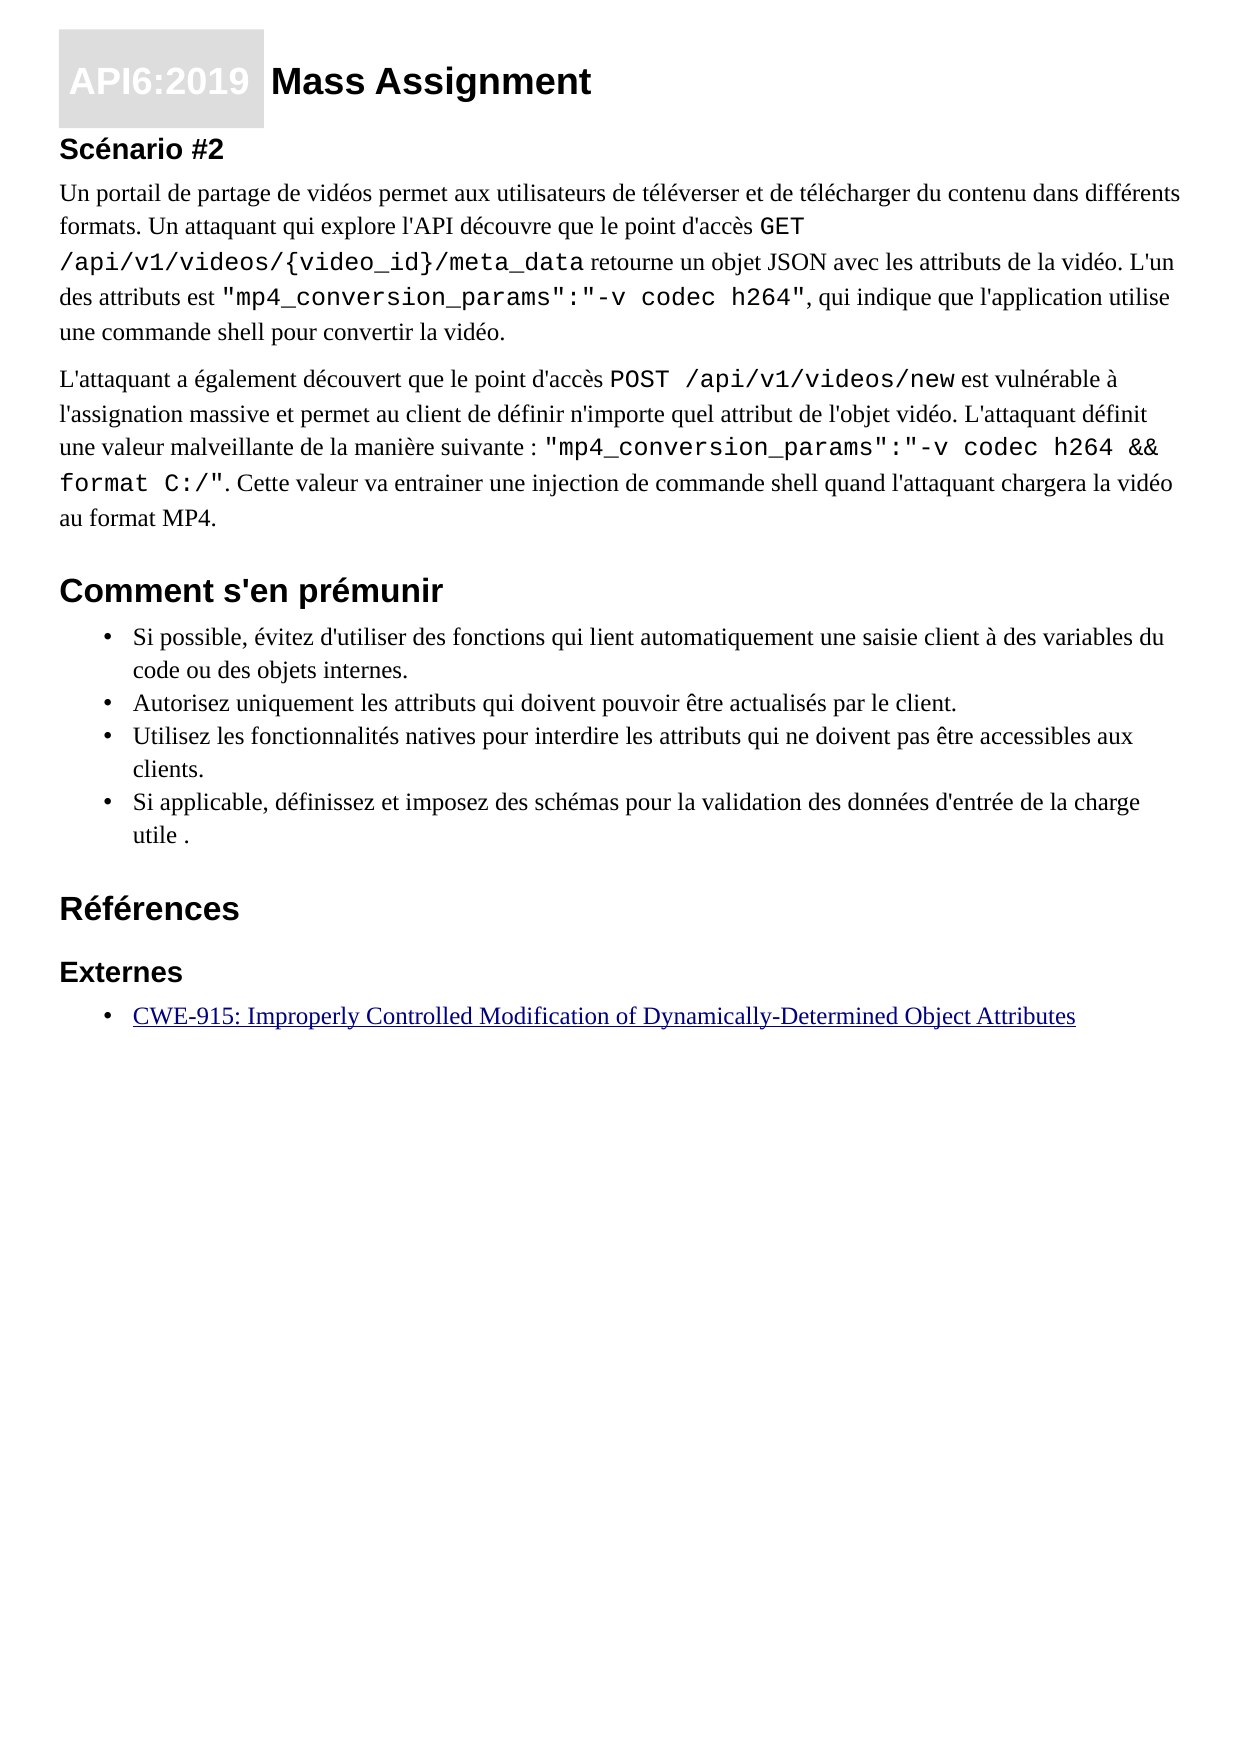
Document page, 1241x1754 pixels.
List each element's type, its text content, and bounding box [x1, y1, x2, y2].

subtitle Scénario #2 [59, 132, 1181, 166]
text Un portail de partage de vidéos permet aux utilisateurs de téléverser et de télécharger du contenu dans différents formats. Un attaquant qui explore l'API découvre que le point d'accès GET /api/v1/videos/{video_id}/meta_data retourne un objet JSON avec les attributs de la vidéo. L'un des attributs est "mp4_conversion_params":"-v codec h264", qui indique que l'application utilise une commande shell pour convertir la vidéo. [59, 178, 1181, 346]
list Si possible, évitez d'utiliser des fonctions qui lient automatiquement une saisie client à des variables du code ou des objets internes. [103, 622, 1181, 684]
subtitle Comment s'en prémunir [59, 571, 1181, 610]
subtitle Externes [59, 954, 1181, 988]
list Autorisez uniquement les attributs qui doivent pouvoir être actualisés par le client. [103, 688, 1181, 717]
list CWE-915: Improperly Controlled Modification of Dynamically-Determined Object Attributes [103, 1001, 1181, 1029]
list Si applicable, définissez et imposez des schémas pour la validation des données d'entrée de la charge utile . [103, 787, 1181, 849]
text L'attaquant a également découvert que le point d'accès POST /api/v1/videos/new est vulnérable à l'assignation massive et permet au client de définir n'importe quel attribut de l'objet vidéo. L'attaquant définit une valeur malveillante de la manière suivante : "mp4_conversion_params":"-v codec h264 && format C:/". Cette valeur va entrainer une injection de commande shell quand l'attaquant chargera la vidéo au format MP4. [59, 364, 1181, 531]
subtitle Références [59, 889, 1181, 927]
list Utilisez les fonctionnalités natives pour interdire les attributs qui ne doivent pas être accessibles aux clients. [103, 721, 1181, 783]
